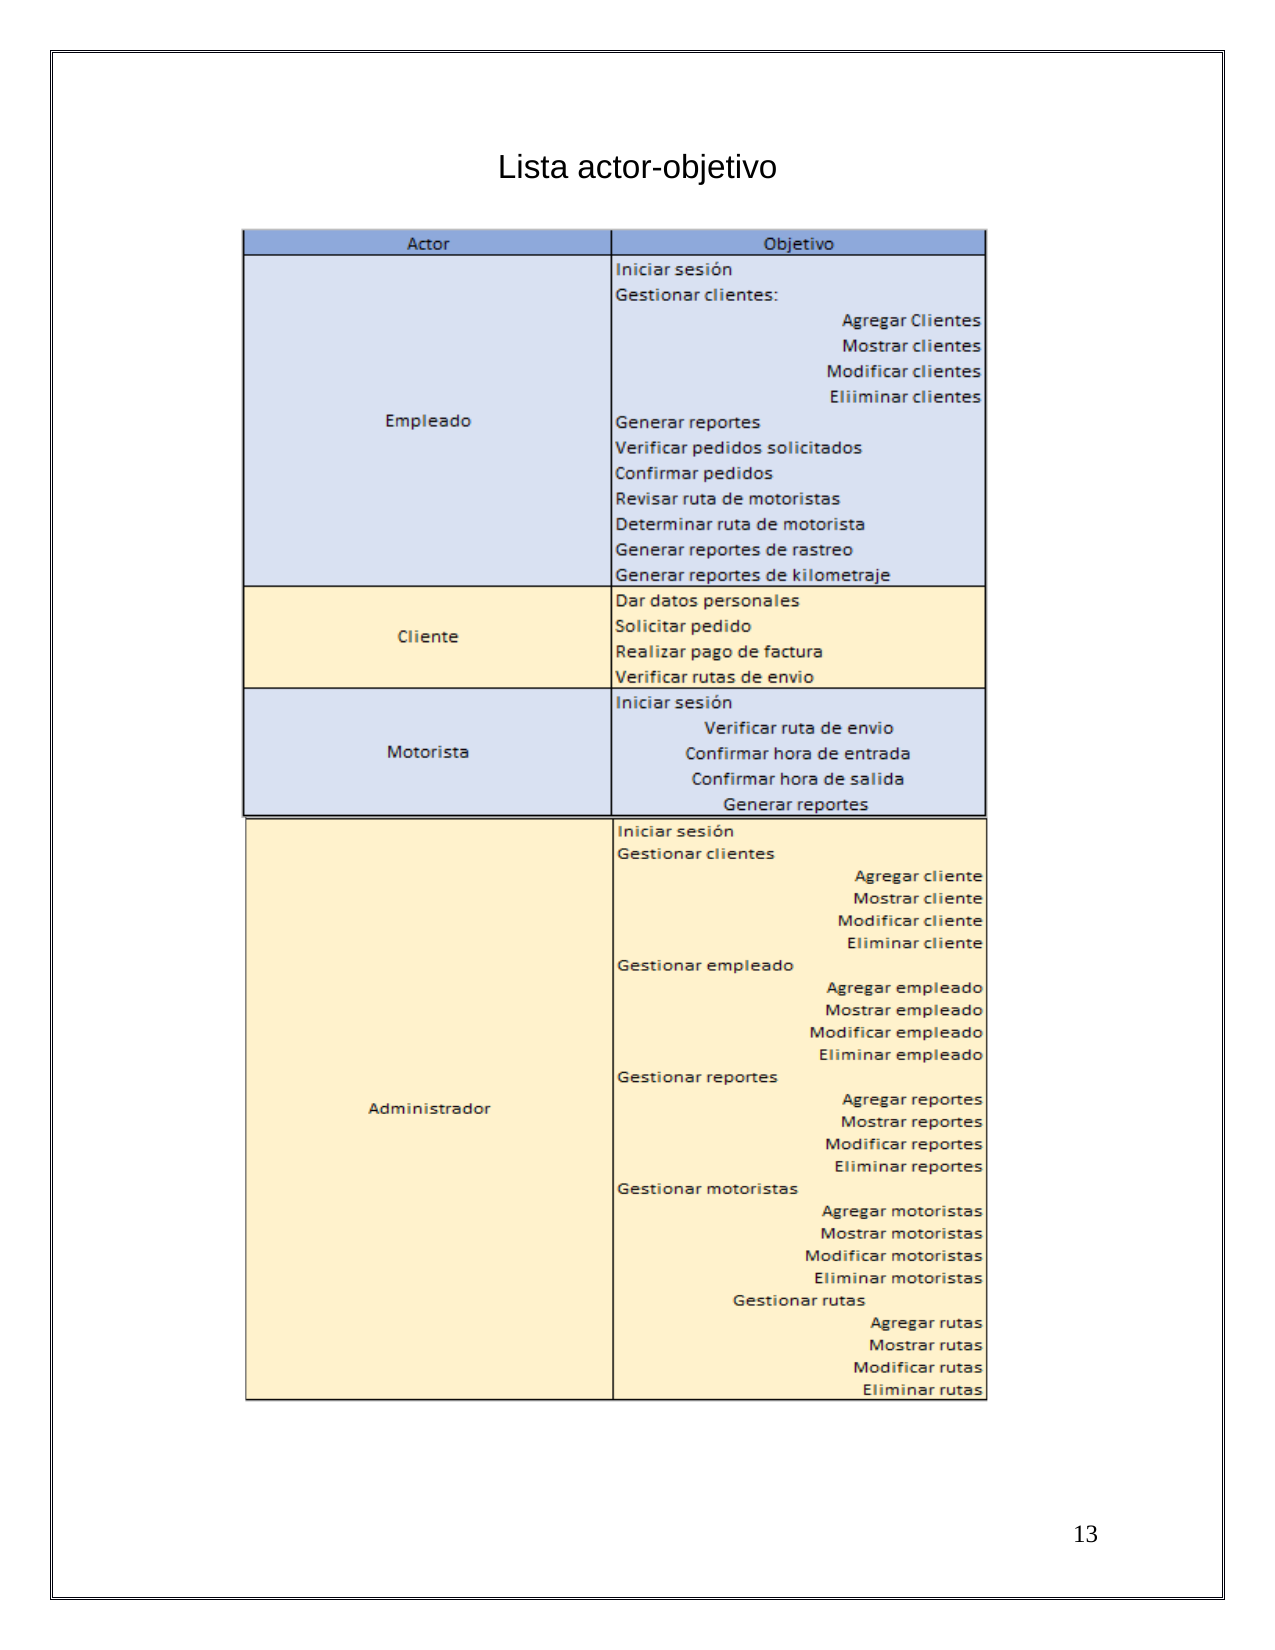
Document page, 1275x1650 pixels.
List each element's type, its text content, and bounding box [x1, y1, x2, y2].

picture [240, 223, 988, 1403]
text Lista actor-objetivo [177, 148, 1098, 186]
